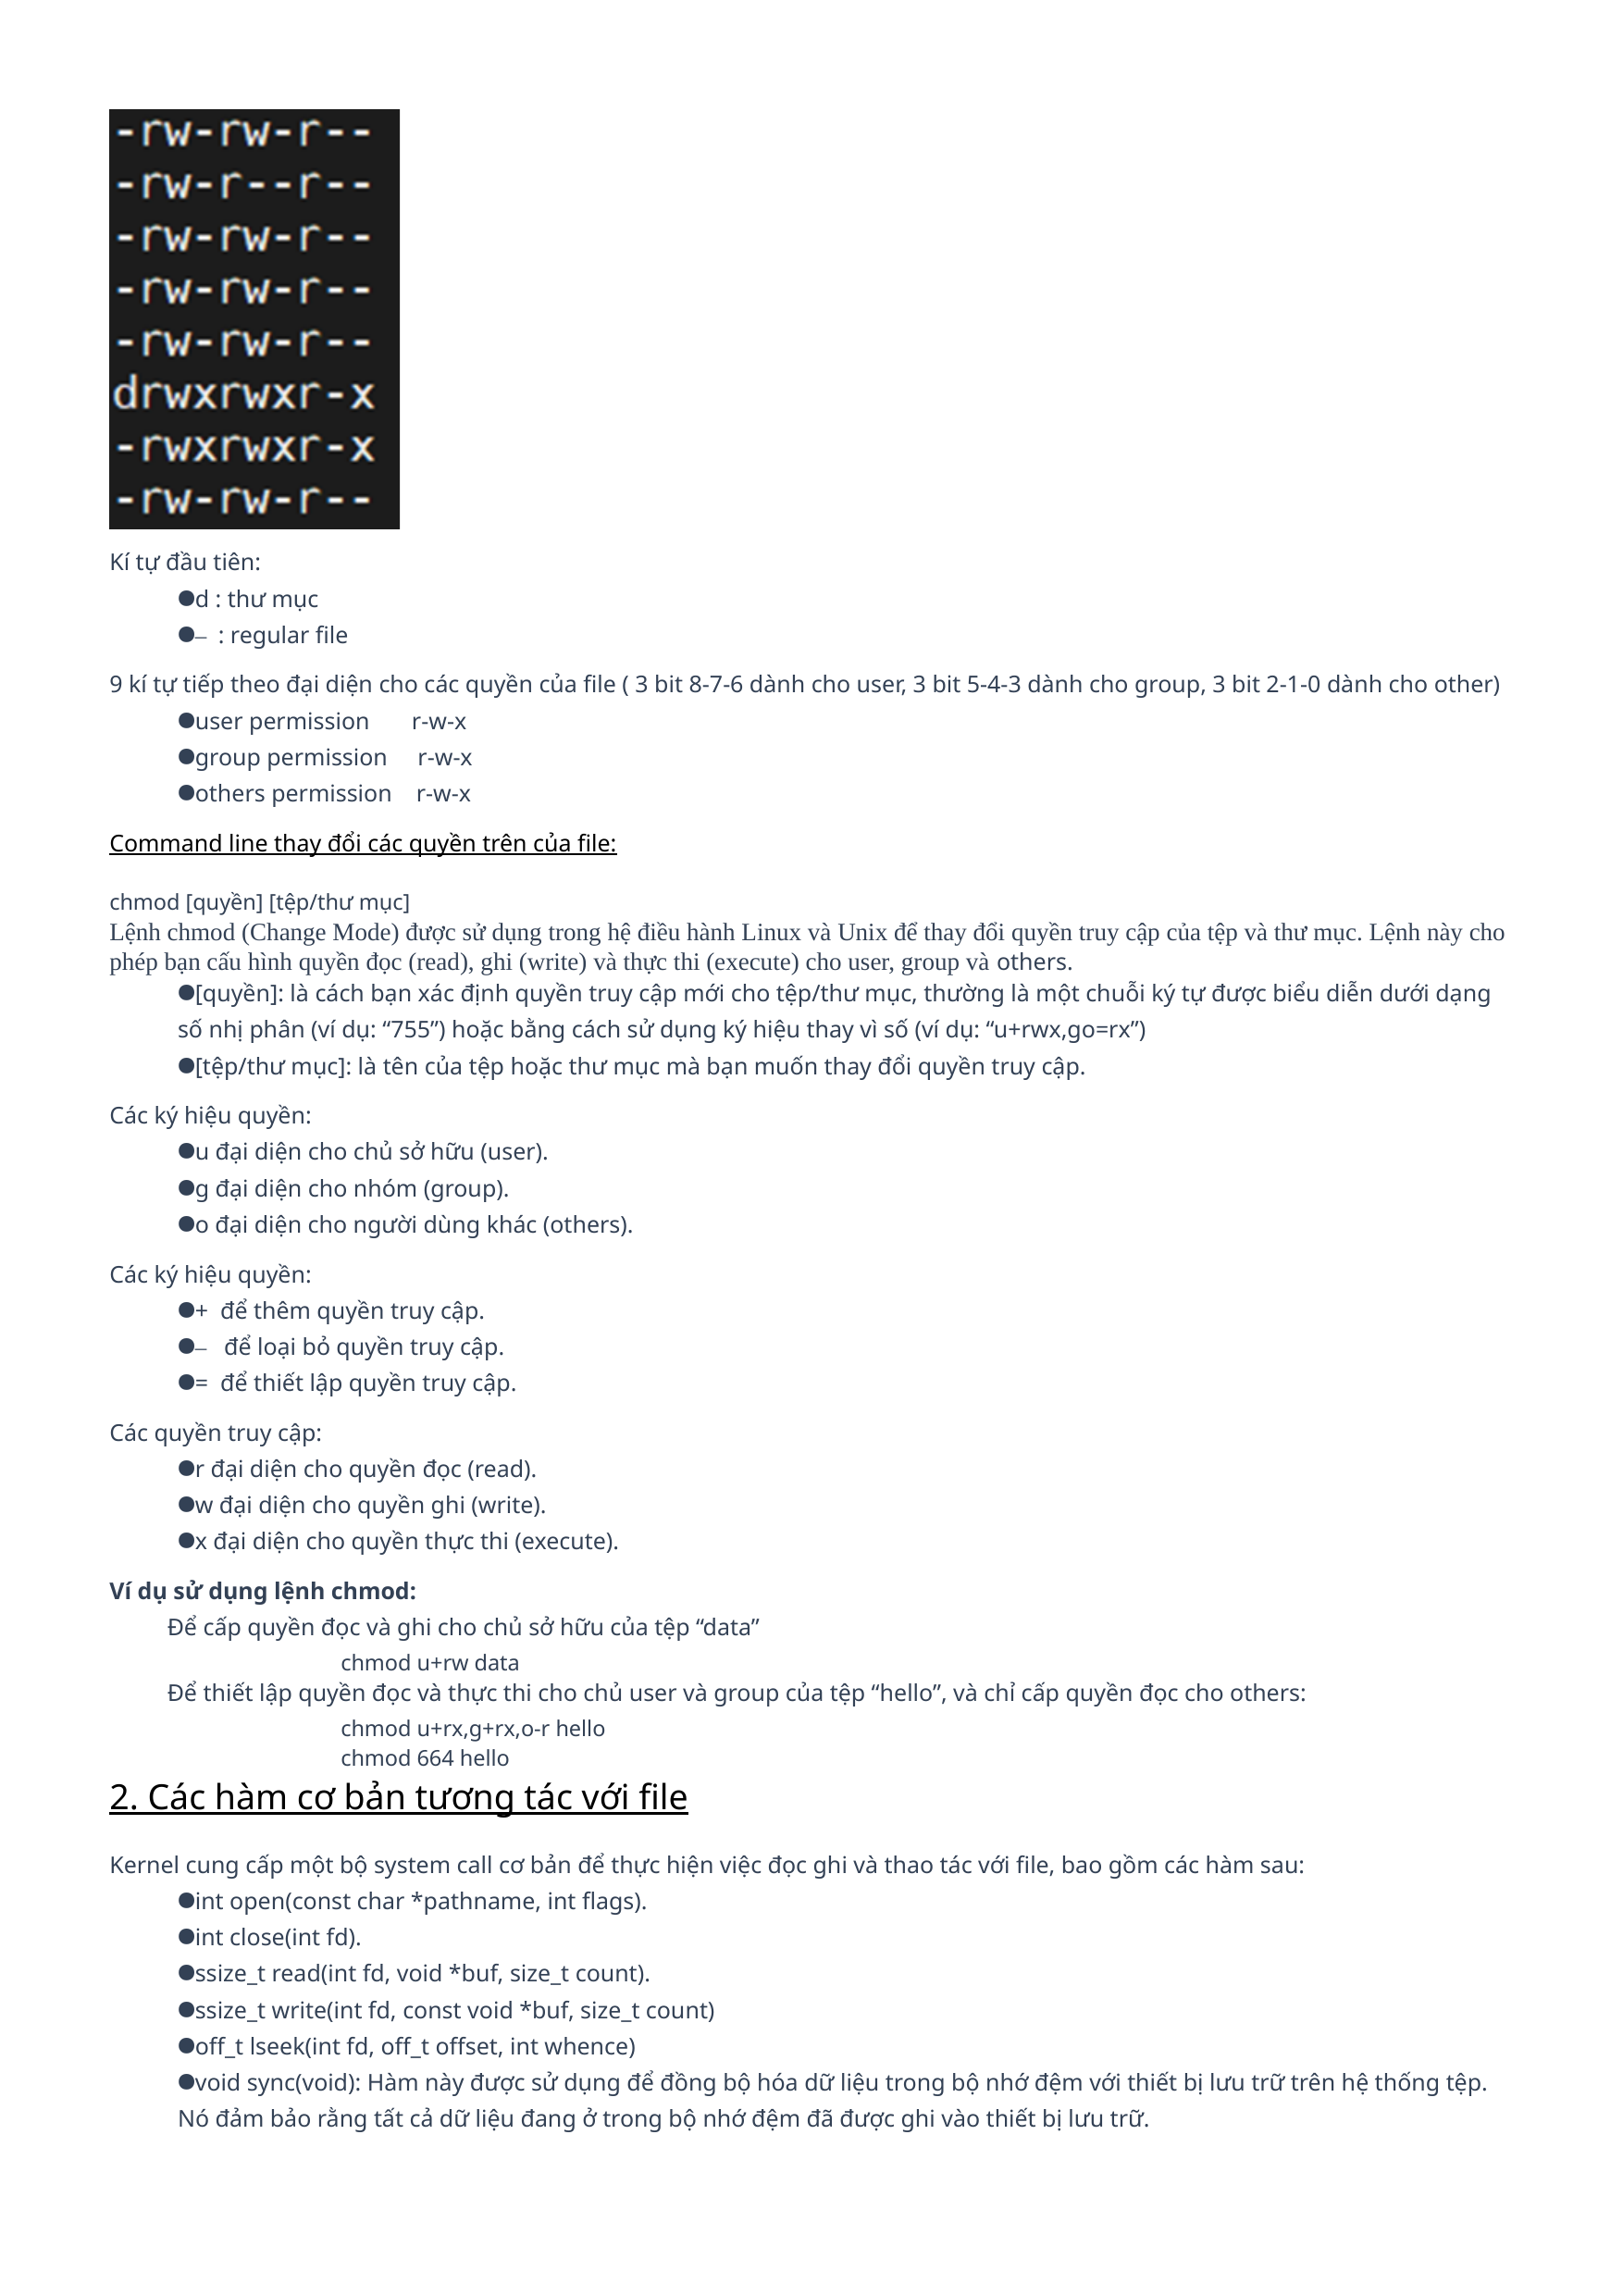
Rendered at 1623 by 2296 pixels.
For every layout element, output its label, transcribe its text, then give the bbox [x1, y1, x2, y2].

list user permission r-w-x [109, 704, 1514, 736]
list d : thư mục [109, 582, 1514, 614]
text chmod [quyền] [tệp/thư mục] [109, 887, 1514, 917]
picture [109, 109, 401, 529]
list – để loại bỏ quyền truy cập. [109, 1331, 1514, 1362]
list + để thêm quyền truy cập. [109, 1294, 1514, 1325]
list int open(const char *pathname, int flags). [109, 1885, 1514, 1917]
list g đại diện cho nhóm (group). [109, 1172, 1514, 1203]
list off_t lseek(int fd, off_t offset, int whence) [109, 2029, 1514, 2061]
text Các quyền truy cập: [109, 1417, 1514, 1447]
list u đại diện cho chủ sở hữu (user). [109, 1136, 1514, 1167]
text Các ký hiệu quyền: [109, 1258, 1514, 1289]
text Để thiết lập quyền đọc và thực thi cho chủ user và group của tệp “hello”, và chỉ cấp quyền đọc cho others: [109, 1677, 1514, 1708]
list ssize_t write(int fd, const void *buf, size_t count) [109, 1993, 1514, 2025]
subtitle Command line thay đổi các quyền trên của file: [109, 826, 1514, 858]
list r đại diện cho quyền đọc (read). [109, 1453, 1514, 1484]
text Kernel cung cấp một bộ system call cơ bản để thực hiện việc đọc ghi và thao tác với file, bao gồm các hàm sau: [109, 1848, 1514, 1880]
text Lệnh chmod (Change Mode) được sử dụng trong hệ điều hành Linux và Unix để thay đổi quyền truy cập của tệp và thư mục. Lệnh này cho phép bạn cấu hình quyền đọc (read), ghi (write) và thực thi (execute) cho user, group và others. [109, 917, 1514, 977]
list = để thiết lập quyền truy cập. [109, 1367, 1514, 1398]
list o đại diện cho người dùng khác (others). [109, 1209, 1514, 1239]
text Ví dụ sử dụng lệnh chmod: [109, 1575, 1514, 1607]
text Các ký hiệu quyền: [109, 1099, 1514, 1131]
text Kí tự đầu tiên: [109, 546, 1514, 577]
list w đại diện cho quyền ghi (write). [109, 1489, 1514, 1520]
list ssize_t read(int fd, void *buf, size_t count). [109, 1957, 1514, 1989]
text chmod 664 hello [109, 1743, 1514, 1772]
list int close(int fd). [109, 1921, 1514, 1953]
subtitle 2. Các hàm cơ bản tương tác với file [109, 1772, 1514, 1819]
text chmod u+rx,g+rx,o-r hello [109, 1713, 1514, 1743]
text Để cấp quyền đọc và ghi cho chủ sở hữu của tệp “data” [109, 1611, 1514, 1643]
list others permission r-w-x [109, 777, 1514, 809]
text chmod u+rw data [109, 1647, 1514, 1677]
list [tệp/thư mục]: là tên của tệp hoặc thư mục mà bạn muốn thay đổi quyền truy cập. [109, 1049, 1514, 1081]
list [quyền]: là cách bạn xác định quyền truy cập mới cho tệp/thư mục, thường là một chuỗi ký tự được biểu diễn dưới dạng số nhị phân (ví dụ: “755”) hoặc bằng cách sử dụng ký hiệu thay vì số (ví dụ: “u+rwx,go=rx”) [109, 977, 1514, 1045]
list void sync(void): Hàm này được sử dụng để đồng bộ hóa dữ liệu trong bộ nhớ đệm với thiết bị lưu trữ trên hệ thống tệp. Nó đảm bảo rằng tất cả dữ liệu đang ở trong bộ nhớ đệm đã được ghi vào thiết bị lưu trữ. [109, 2066, 1514, 2134]
list x đại diện cho quyền thực thi (execute). [109, 1525, 1514, 1557]
list group permission r-w-x [109, 741, 1514, 772]
text 9 kí tự tiếp theo đại diện cho các quyền của file ( 3 bit 8-7-6 dành cho user, 3 bit 5-4-3 dành cho group, 3 bit 2-1-0 dành cho other) [109, 668, 1514, 700]
list – : regular file [109, 618, 1514, 650]
